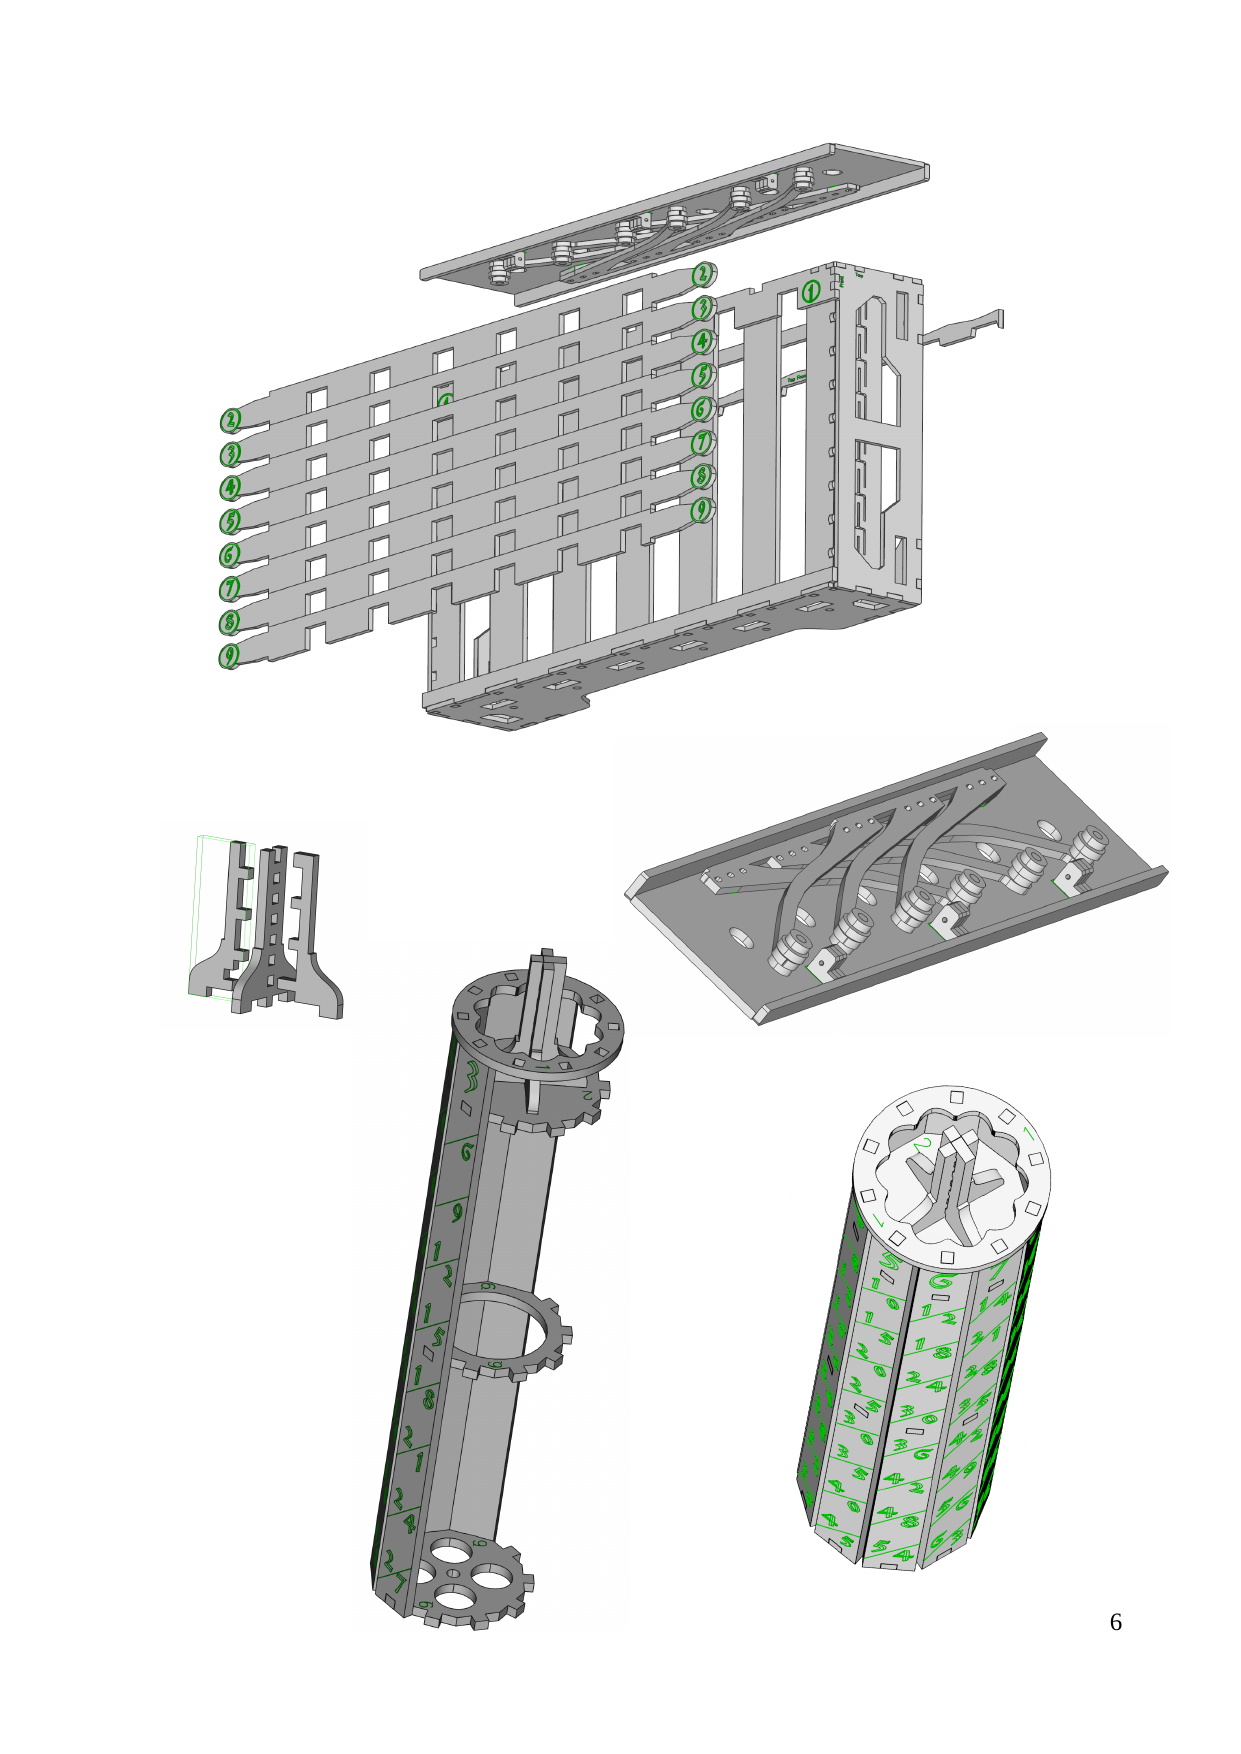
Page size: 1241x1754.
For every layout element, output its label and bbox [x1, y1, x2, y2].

picture [158, 134, 1171, 1631]
